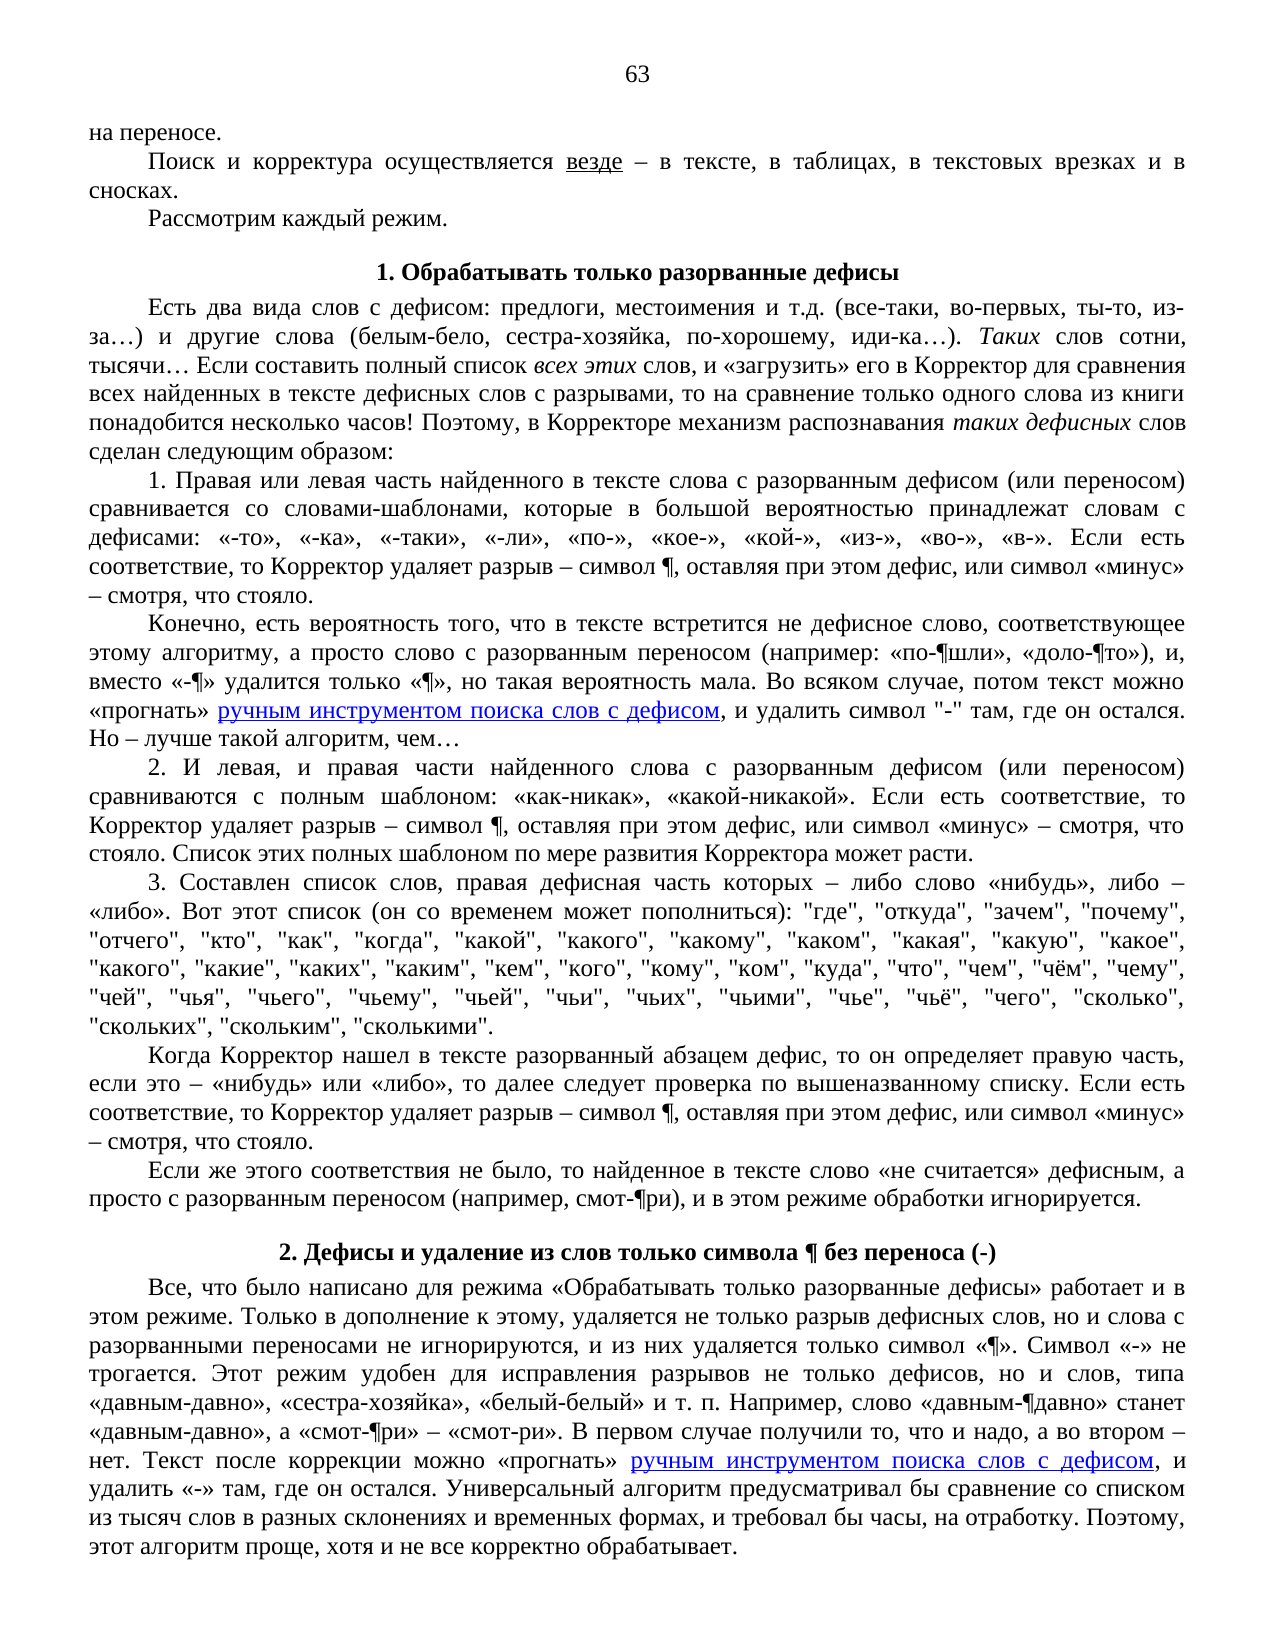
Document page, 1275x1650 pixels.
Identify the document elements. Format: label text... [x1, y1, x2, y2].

text Рассмотрим каждый режим. [89, 203, 1186, 232]
text Есть два вида слов с дефисом: предлоги, местоимения и т.д. (все-таки, во-первых, ты-то, из-за…) и другие слова (белым-бело, сестра-хозяйка, по-хорошему, иди-ка…). Таких слов сотни, тысячи… Если составить полный список всех этих слов, и «загрузить» его в Корректор для сравнения всех найденных в тексте дефисных слов с разрывами, то на сравнение только одного слова из книги понадобится несколько часов! Поэтому, в Корректоре механизм распознавания таких дефисных слов сделан следующим образом: [89, 292, 1186, 465]
subtitle 1. Обрабатывать только разорванные дефисы [89, 257, 1186, 286]
subtitle 2. Дефисы и удаление из слов только символа ¶ без переноса (-) [89, 1237, 1186, 1266]
text 2. И левая, и правая части найденного слова с разорванным дефисом (или переносом) сравниваются с полным шаблоном: «как-никак», «какой-никакой». Если есть соответствие, то Корректор удаляет разрыв – символ ¶, оставляя при этом дефис, или символ «минус» – смотря, что стояло. Список этих полных шаблоном по мере развития Корректора может расти. [89, 752, 1186, 867]
text Если же этого соответствия не было, то найденное в тексте слово «не считается» дефисным, а просто с разорванным переносом (например, смот-¶ри), и в этом режиме обработки игнорируется. [89, 1155, 1186, 1212]
text Когда Корректор нашел в тексте разорванный абзацем дефис, то он определяет правую часть, если это – «нибудь» или «либо», то далее следует проверка по вышеназванному списку. Если есть соответствие, то Корректор удаляет разрыв – символ ¶, оставляя при этом дефис, или символ «минус» – смотря, что стояло. [89, 1040, 1186, 1155]
text Все, что было написано для режима «Обрабатывать только разорванные дефисы» работает и в этом режиме. Только в дополнение к этому, удаляется не только разрыв дефисных слов, но и слова с разорванными переносами не игнорируются, и из них удаляется только символ «¶». Символ «-» не трогается. Этот режим удобен для исправления разрывов не только дефисов, но и слов, типа «давным-давно», «сестра-хозяйка», «белый-белый» и т. п. Например, слово «давным-¶давно» станет «давным-давно», а «смот-¶ри» – «смот-ри». В первом случае получили то, что и надо, а во втором – нет. Текст после коррекции можно «прогнать» ручным инструментом поиска слов с дефисом, и удалить «-» там, где он остался. Универсальный алгоритм предусматривал бы сравнение со списком из тысяч слов в разных склонениях и временных формах, и требовал бы часы, на отработку. Поэтому, этот алгоритм проще, хотя и не все корректно обрабатывает. [89, 1272, 1186, 1560]
text 1. Правая или левая часть найденного в тексте слова с разорванным дефисом (или переносом) сравнивается со словами-шаблонами, которые в большой вероятностью принадлежат словам с дефисами: «-то», «-ка», «-таки», «-ли», «по-», «кое-», «кой-», «из-», «во-», «в-». Если есть соответствие, то Корректор удаляет разрыв – символ ¶, оставляя при этом дефис, или символ «минус» – смотря, что стояло. [89, 465, 1186, 608]
text на переносе. [89, 117, 1186, 146]
text 3. Составлен список слов, правая дефисная часть которых – либо слово «нибудь», либо – «либо». Вот этот список (он со временем может пополниться): "где", "откуда", "зачем", "почему", "отчего", "кто", "как", "когда", "какой", "какого", "какому", "каком", "какая", "какую", "какое", "какого", "какие", "каких", "каким", "кем", "кого", "кому", "ком", "куда", "что", "чем", "чём", "чему", "чей", "чья", "чьего", "чьему", "чьей", "чьи", "чьих", "чьими", "чье", "чьё", "чего", "сколько", "скольких", "скольким", "сколькими". [89, 867, 1186, 1040]
text Конечно, есть вероятность того, что в тексте встретится не дефисное слово, соответствующее этому алгоритму, а просто слово с разорванным переносом (например: «по-¶шли», «доло-¶то»), и, вместо «-¶» удалится только «¶», но такая вероятность мала. Во всяком случае, потом текст можно «прогнать» ручным инструментом поиска слов с дефисом, и удалить символ "-" там, где он остался. Но – лучше такой алгоритм, чем… [89, 608, 1186, 752]
text Поиск и корректура осуществляется везде – в тексте, в таблицах, в текстовых врезках и в сносках. [89, 146, 1186, 203]
